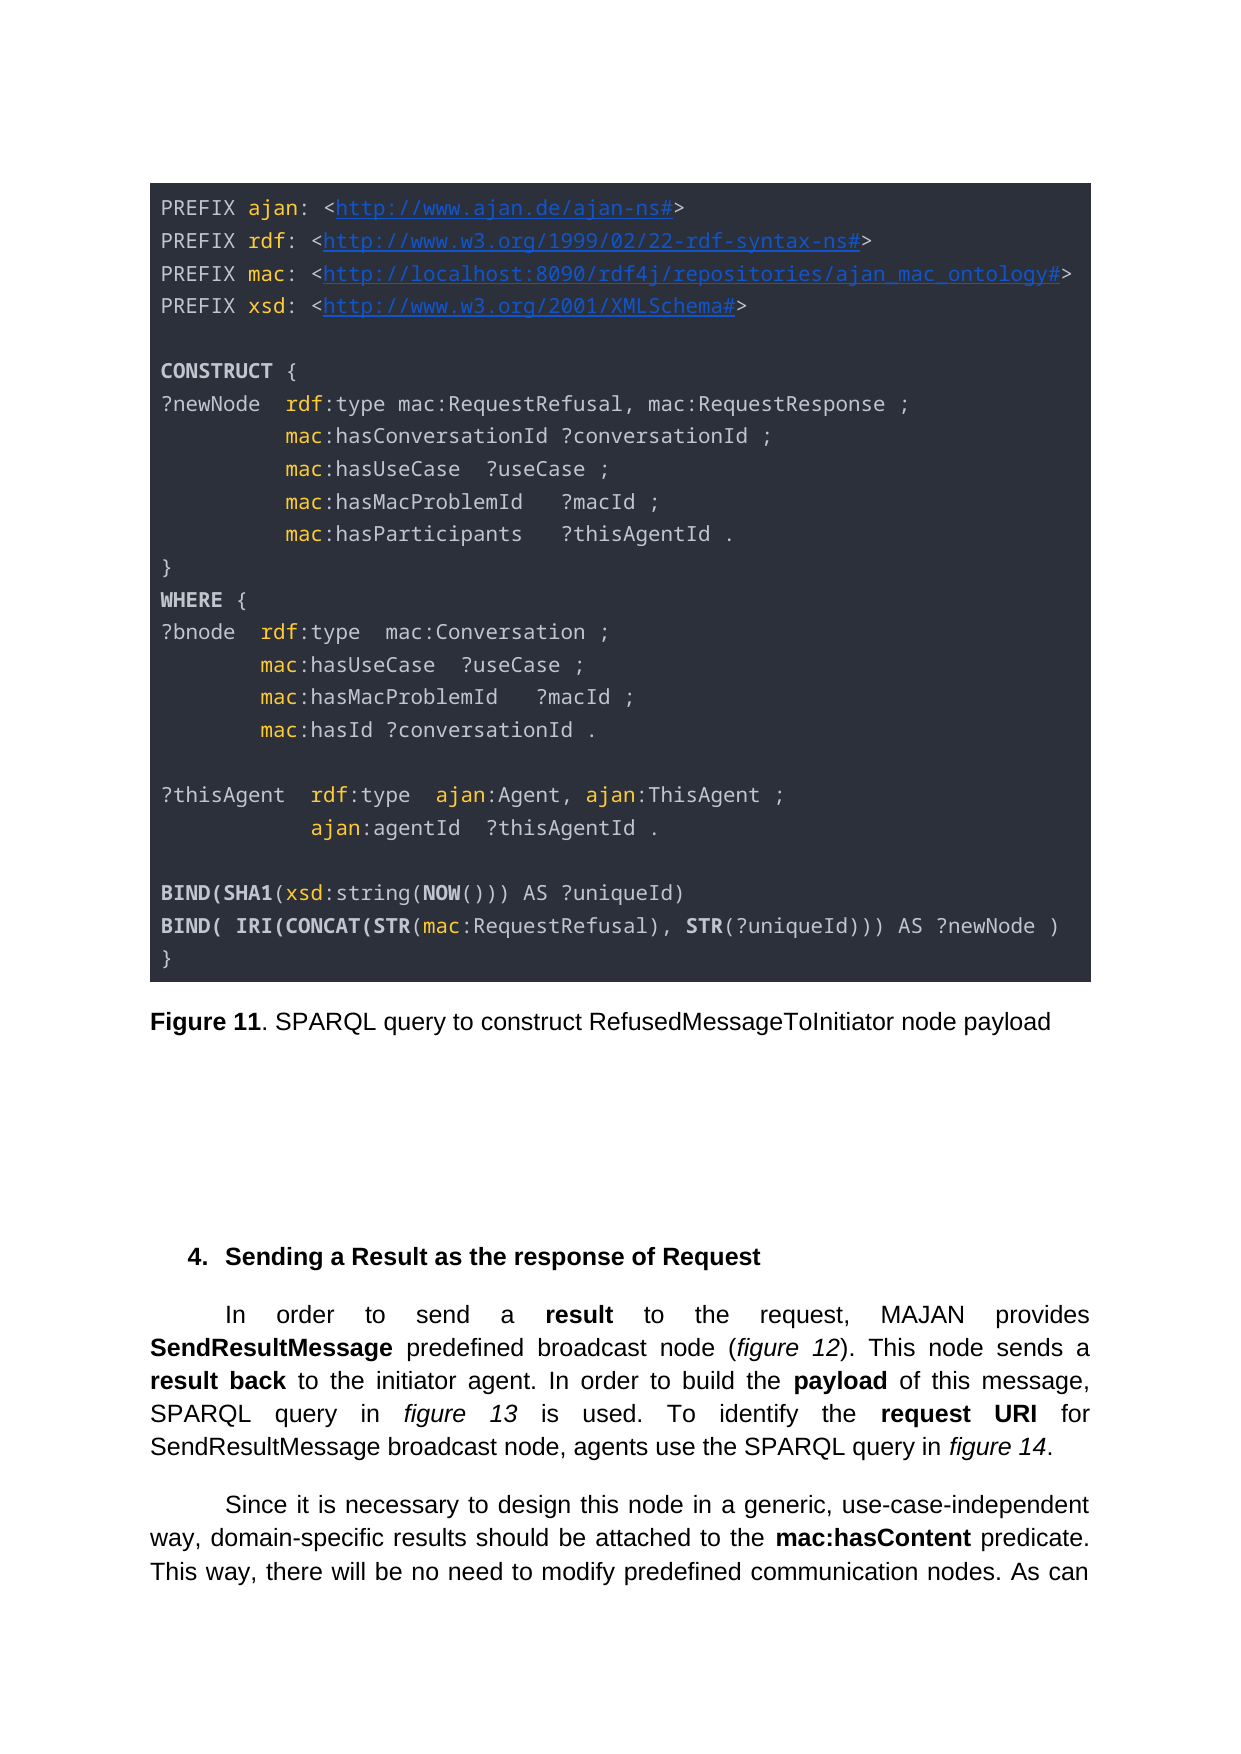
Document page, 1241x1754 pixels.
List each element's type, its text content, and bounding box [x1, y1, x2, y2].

table_header PREFIX ajan: <http://www.ajan.de/ajan-ns#> PREFIX rdf: <http://www.w3.org/1999/02/22-rdf-syntax-ns#> PREFIX mac: <http://localhost:8090/rdf4j/repositories/ajan_mac_ontology#> PREFIX xsd: <http://www.w3.org/2001/XMLSchema#> CONSTRUCT { ?newNode rdf:type mac:RequestRefusal, mac:RequestResponse ; mac:hasConversationId ?conversationId ; mac:hasUseCase ?useCase ; mac:hasMacProblemId ?macId ; mac:hasParticipants ?thisAgentId . } WHERE { ?bnode rdf:type mac:Conversation ; mac:hasUseCase ?useCase ; mac:hasMacProblemId ?macId ; mac:hasId ?conversationId . ?thisAgent rdf:type ajan:Agent, ajan:ThisAgent ; ajan:agentId ?thisAgentId . BIND(SHA1(xsd:string(NOW())) AS ?uniqueId) BIND( IRI(CONCAT(STR(mac:RequestRefusal), STR(?uniqueId))) AS ?newNode ) } [150, 183, 1091, 982]
text Since it is necessary to design this node in a generic, use-case-independent way, domain-specific results should be attached to the mac:hasContent predicate. This way, there will be no need to modify predefined communication nodes. As can [150, 1490, 1090, 1585]
list Sending a Result as the response of Request [187, 1242, 1090, 1271]
text In order to send a result to the request, MAJAN provides SendResultMessage predefined broadcast node (figure 12). This node sends a result back to the initiator agent. In order to build the payload of this message, SPARQL query in figure 13 is used. To identify the request URI for SendResultMessage broadcast node, agents use the SPARQL query in figure 14. [150, 1300, 1090, 1461]
text Figure 11. SPARQL query to construct RefusedMessageToInitiator node payload [150, 1007, 1090, 1036]
